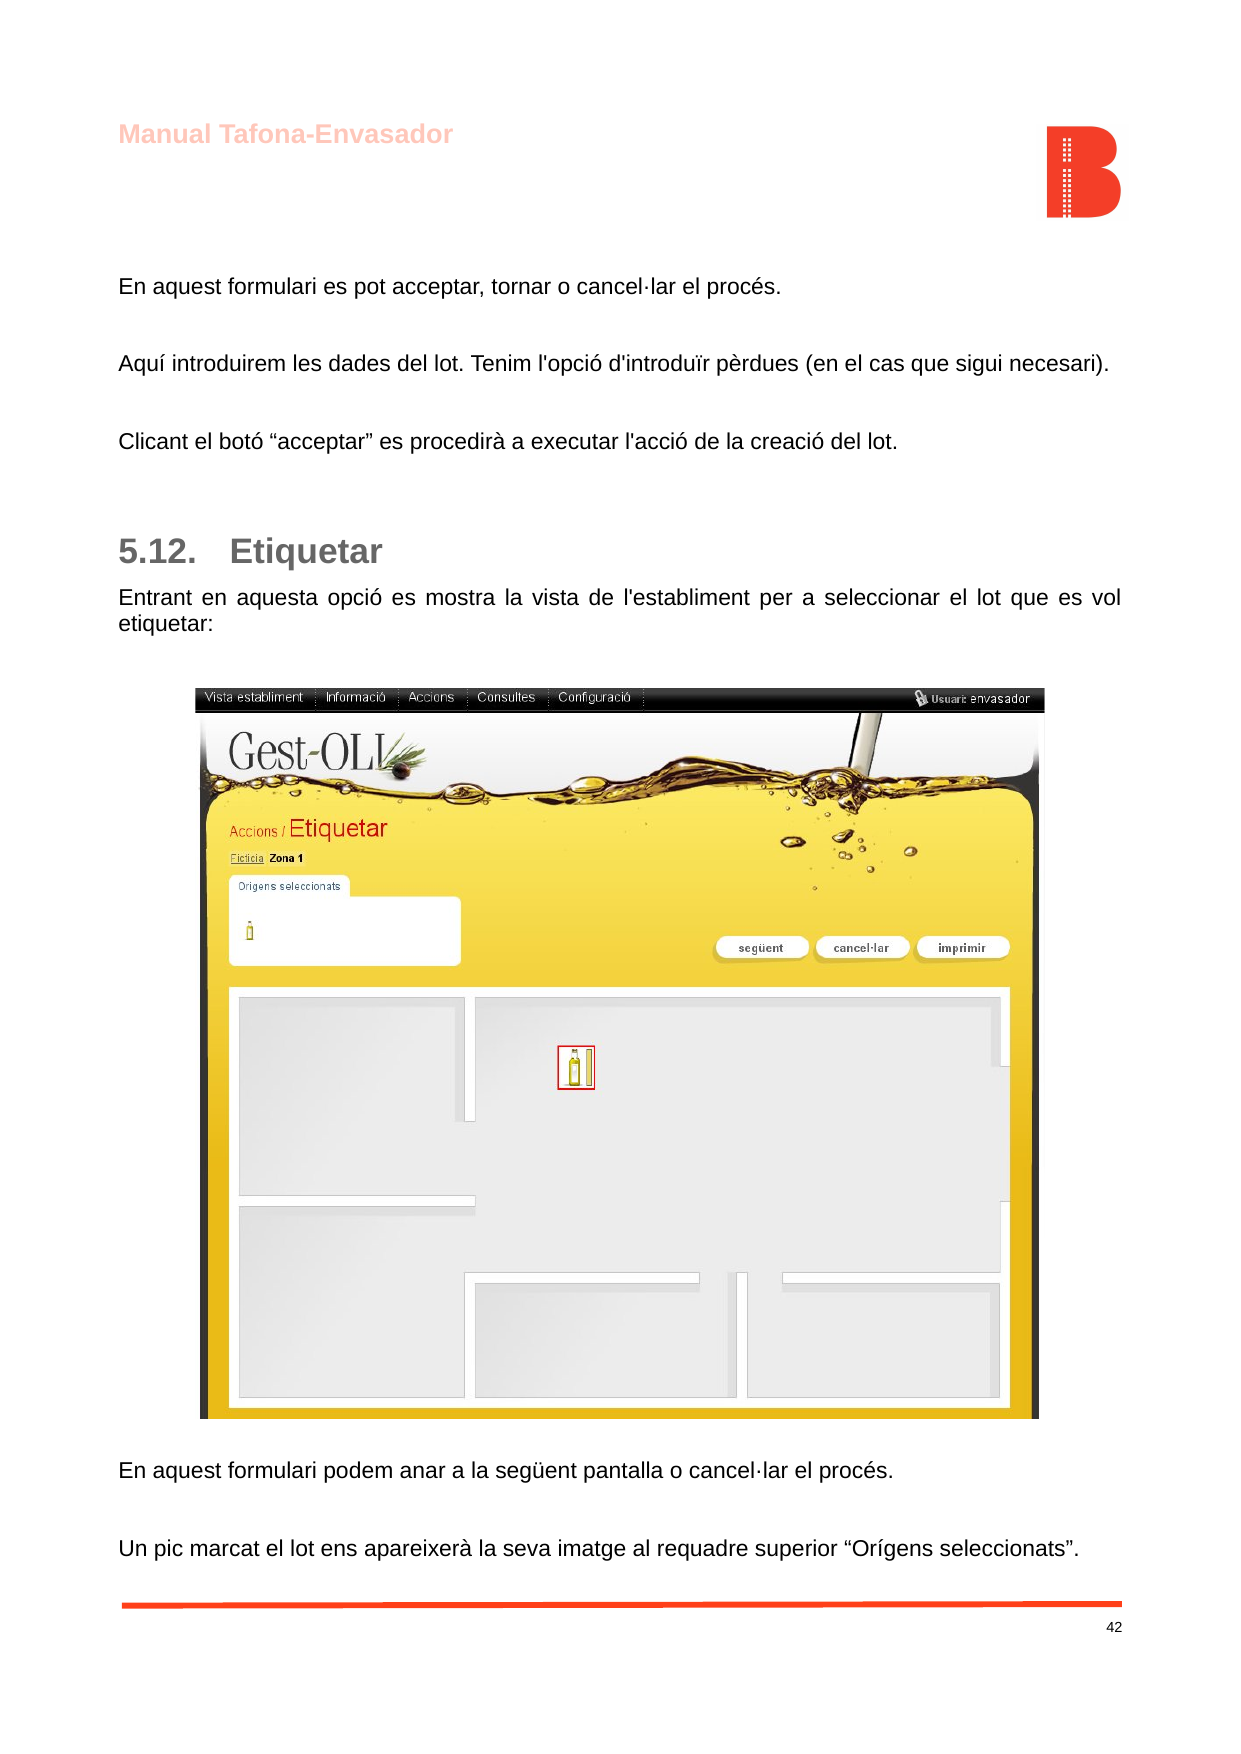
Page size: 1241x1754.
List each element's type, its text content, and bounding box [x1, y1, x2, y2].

text Clicant el botó “acceptar” es procedirà a executar l'acció de la creació del lot. [118, 428, 1122, 454]
text Un pic marcat el lot ens apareixerà la seva imatge al requadre superior “Orígens seleccionats”. [118, 1535, 1122, 1561]
text Entrant en aquesta opció es mostra la vista de l'establiment per a seleccionar el lot que es vol etiquetar: [118, 584, 1122, 637]
picture [1036, 124, 1130, 221]
text En aquest formulari es pot acceptar, tornar o cancel·lar el procés. [118, 273, 1122, 299]
picture [195, 688, 1045, 1419]
text Aquí introduirem les dades del lot. Tenim l'opció d'introduïr pèrdues (en el cas que sigui necesari). [118, 350, 1122, 377]
subtitle Etiquetar [118, 531, 1122, 571]
text En aquest formulari podem anar a la següent pantalla o cancel·lar el procés. [118, 1457, 1122, 1484]
